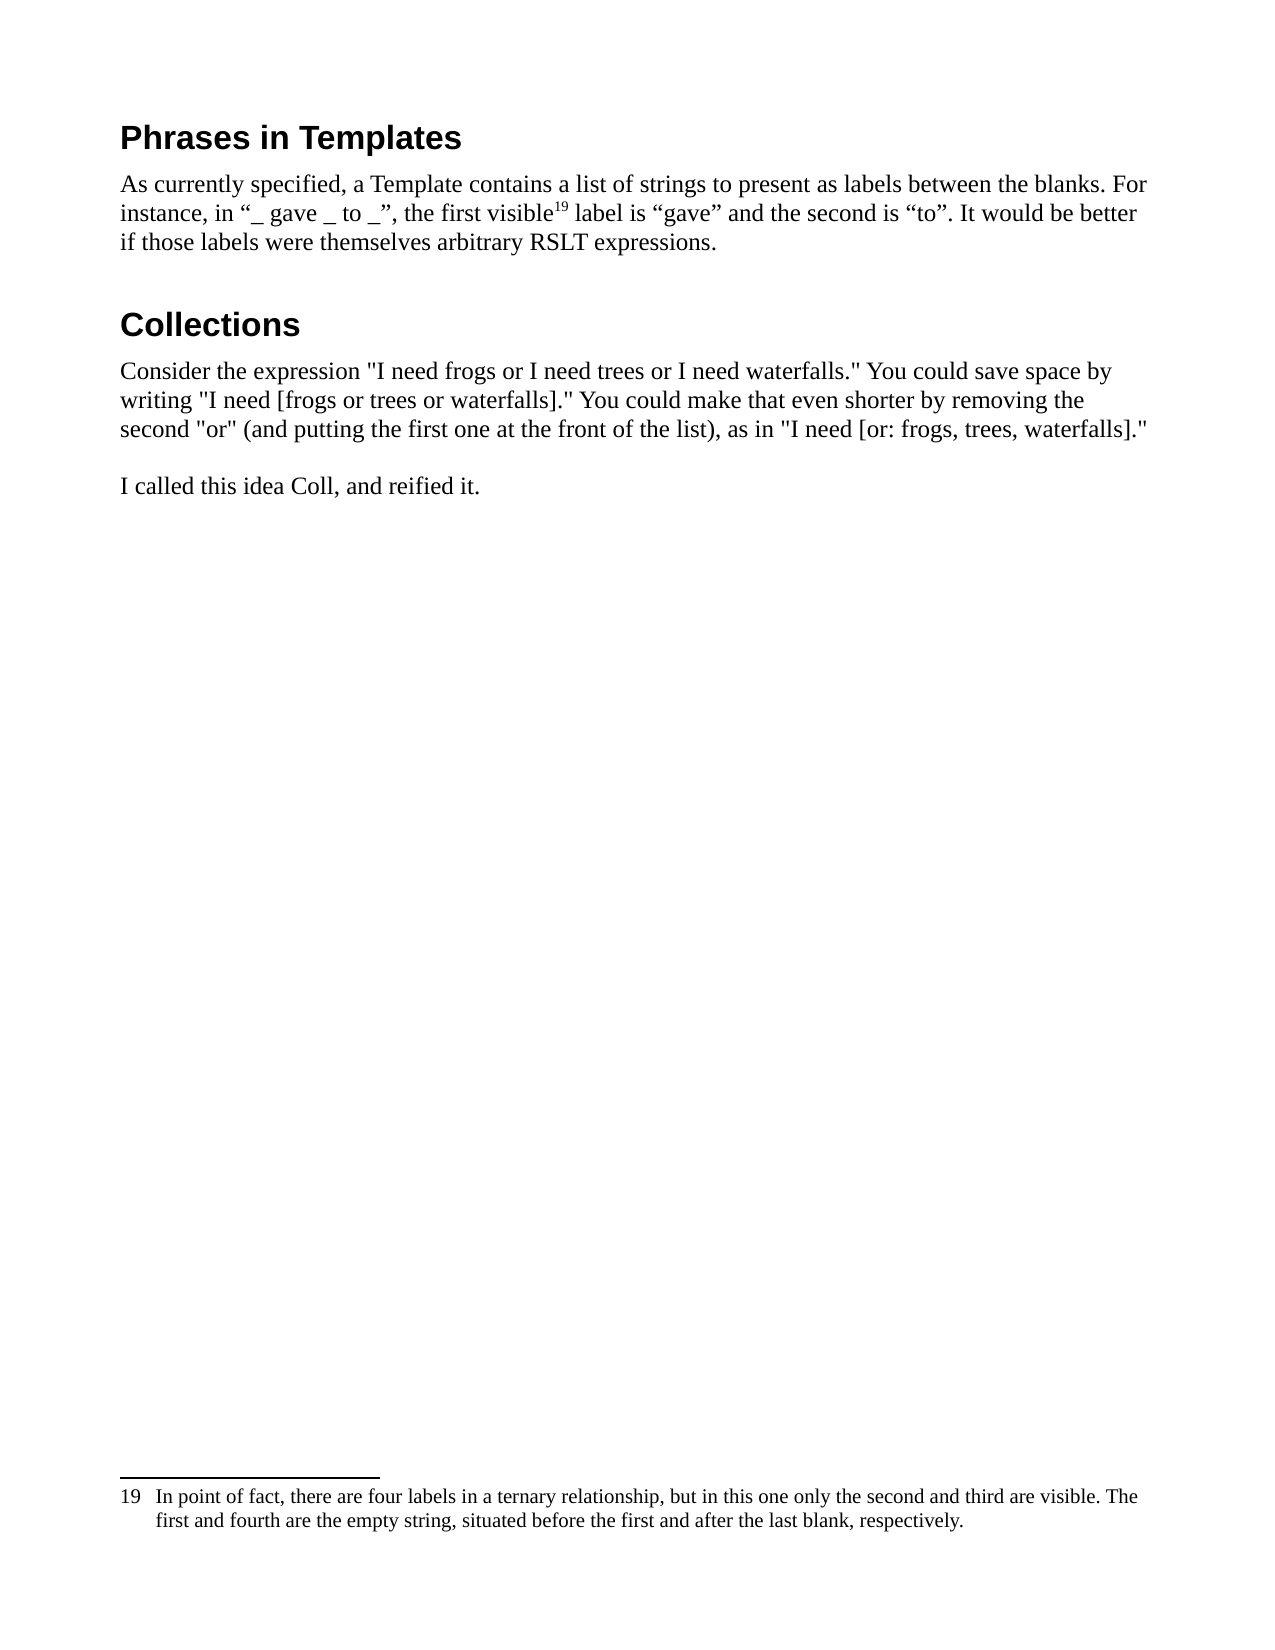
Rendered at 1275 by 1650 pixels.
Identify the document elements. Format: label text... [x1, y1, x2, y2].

text As currently specified, a Template contains a list of strings to present as labels between the blanks. For instance, in “_ gave _ to _”, the first visible label is “gave” and the second is “to”. It would be better if those labels were themselves arbitrary RSLT expressions. [120, 169, 1155, 284]
text Consider the expression "I need frogs or I need trees or I need waterfalls." You could save space by writing "I need [frogs or trees or waterfalls]." You could make that even shorter by removing the second "or" (and putting the first one at the front of the list), as in "I need [or: frogs, trees, waterfalls]." [120, 356, 1155, 442]
text In point of fact, there are four labels in a ternary relationship, but in this one only the second and third are visible. The first and fourth are the empty string, situated before the first and after the last blank, respectively. [120, 1484, 1155, 1532]
subtitle Collections [120, 305, 1155, 344]
text I called this idea Coll, and reified it. [120, 471, 1155, 500]
subtitle Phrases in Templates [120, 118, 1155, 157]
